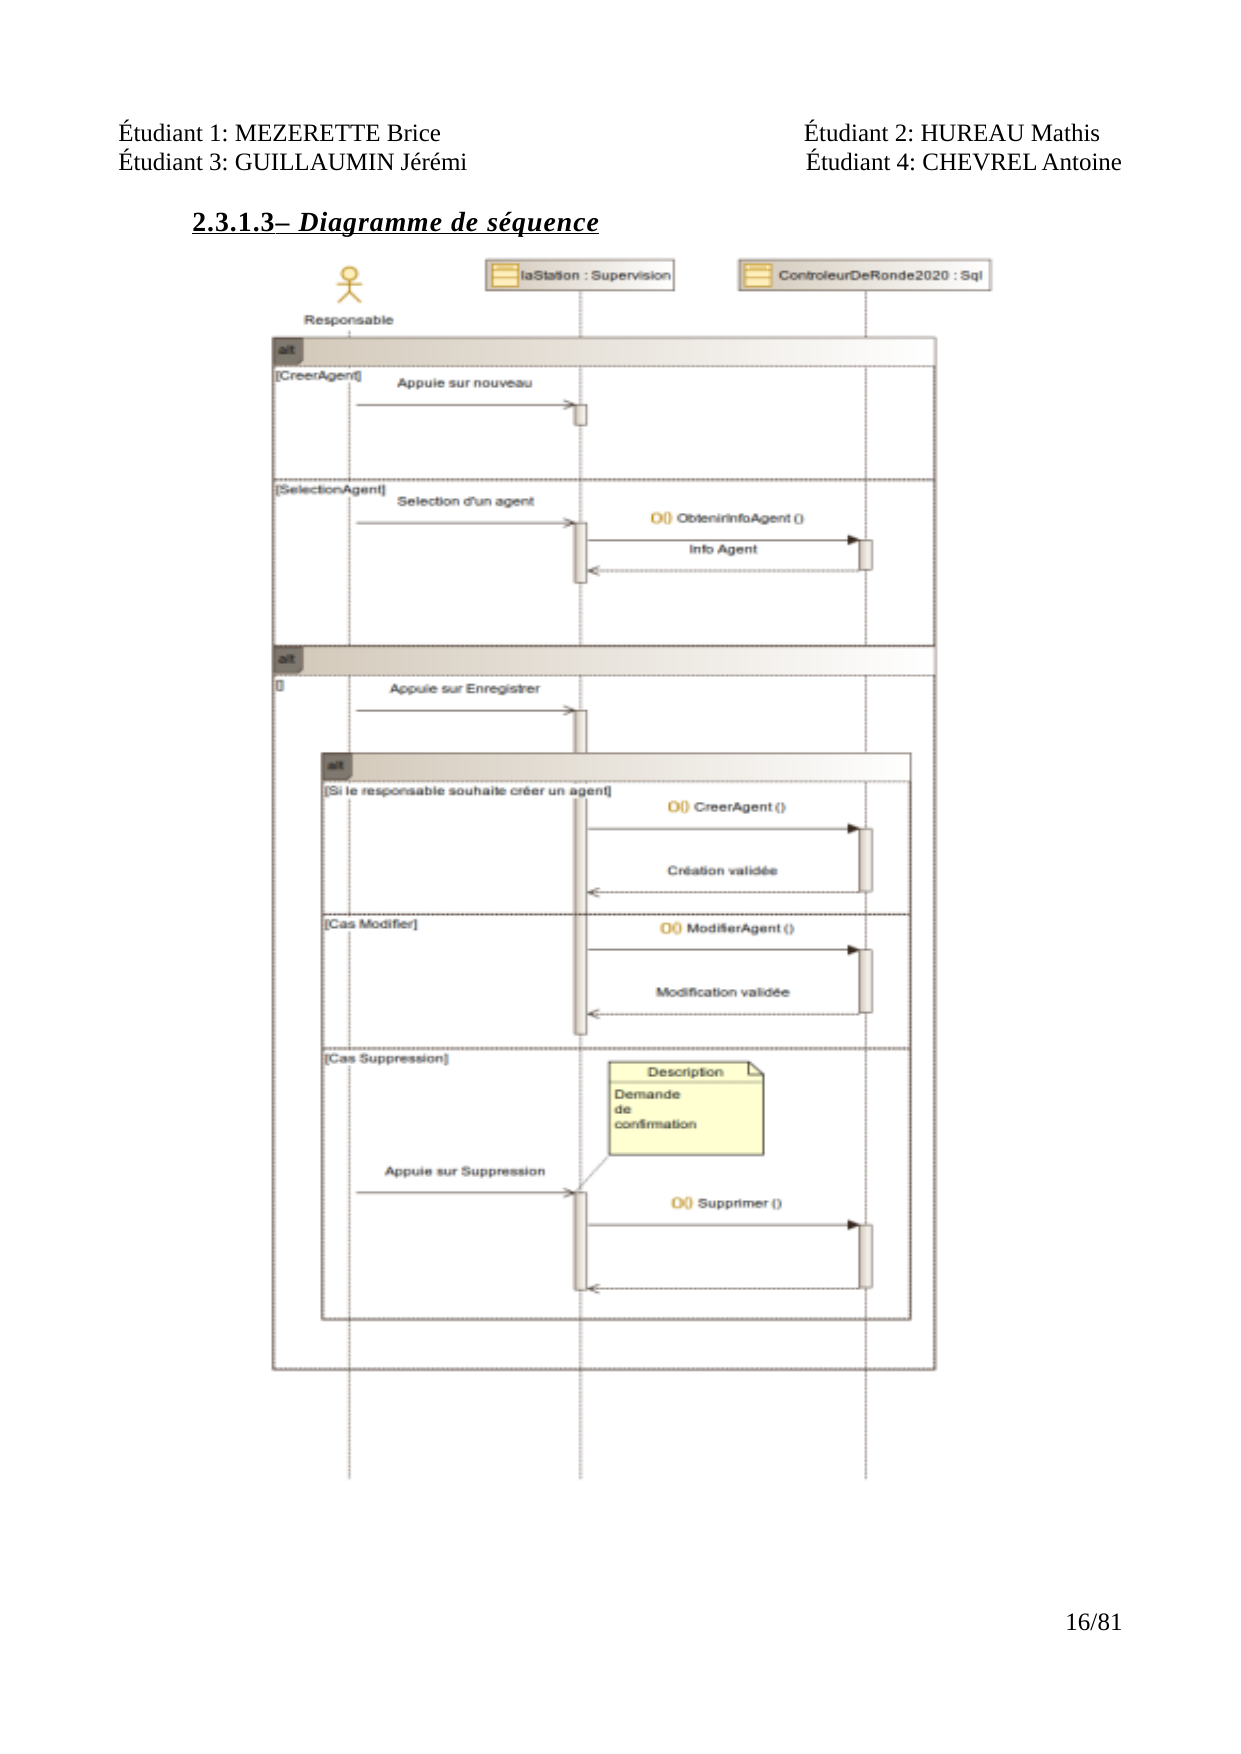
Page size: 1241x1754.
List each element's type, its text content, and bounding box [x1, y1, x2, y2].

picture [236, 249, 1004, 1490]
subtitle 2.3.1.3– Diagramme de séquence [118, 205, 1122, 237]
